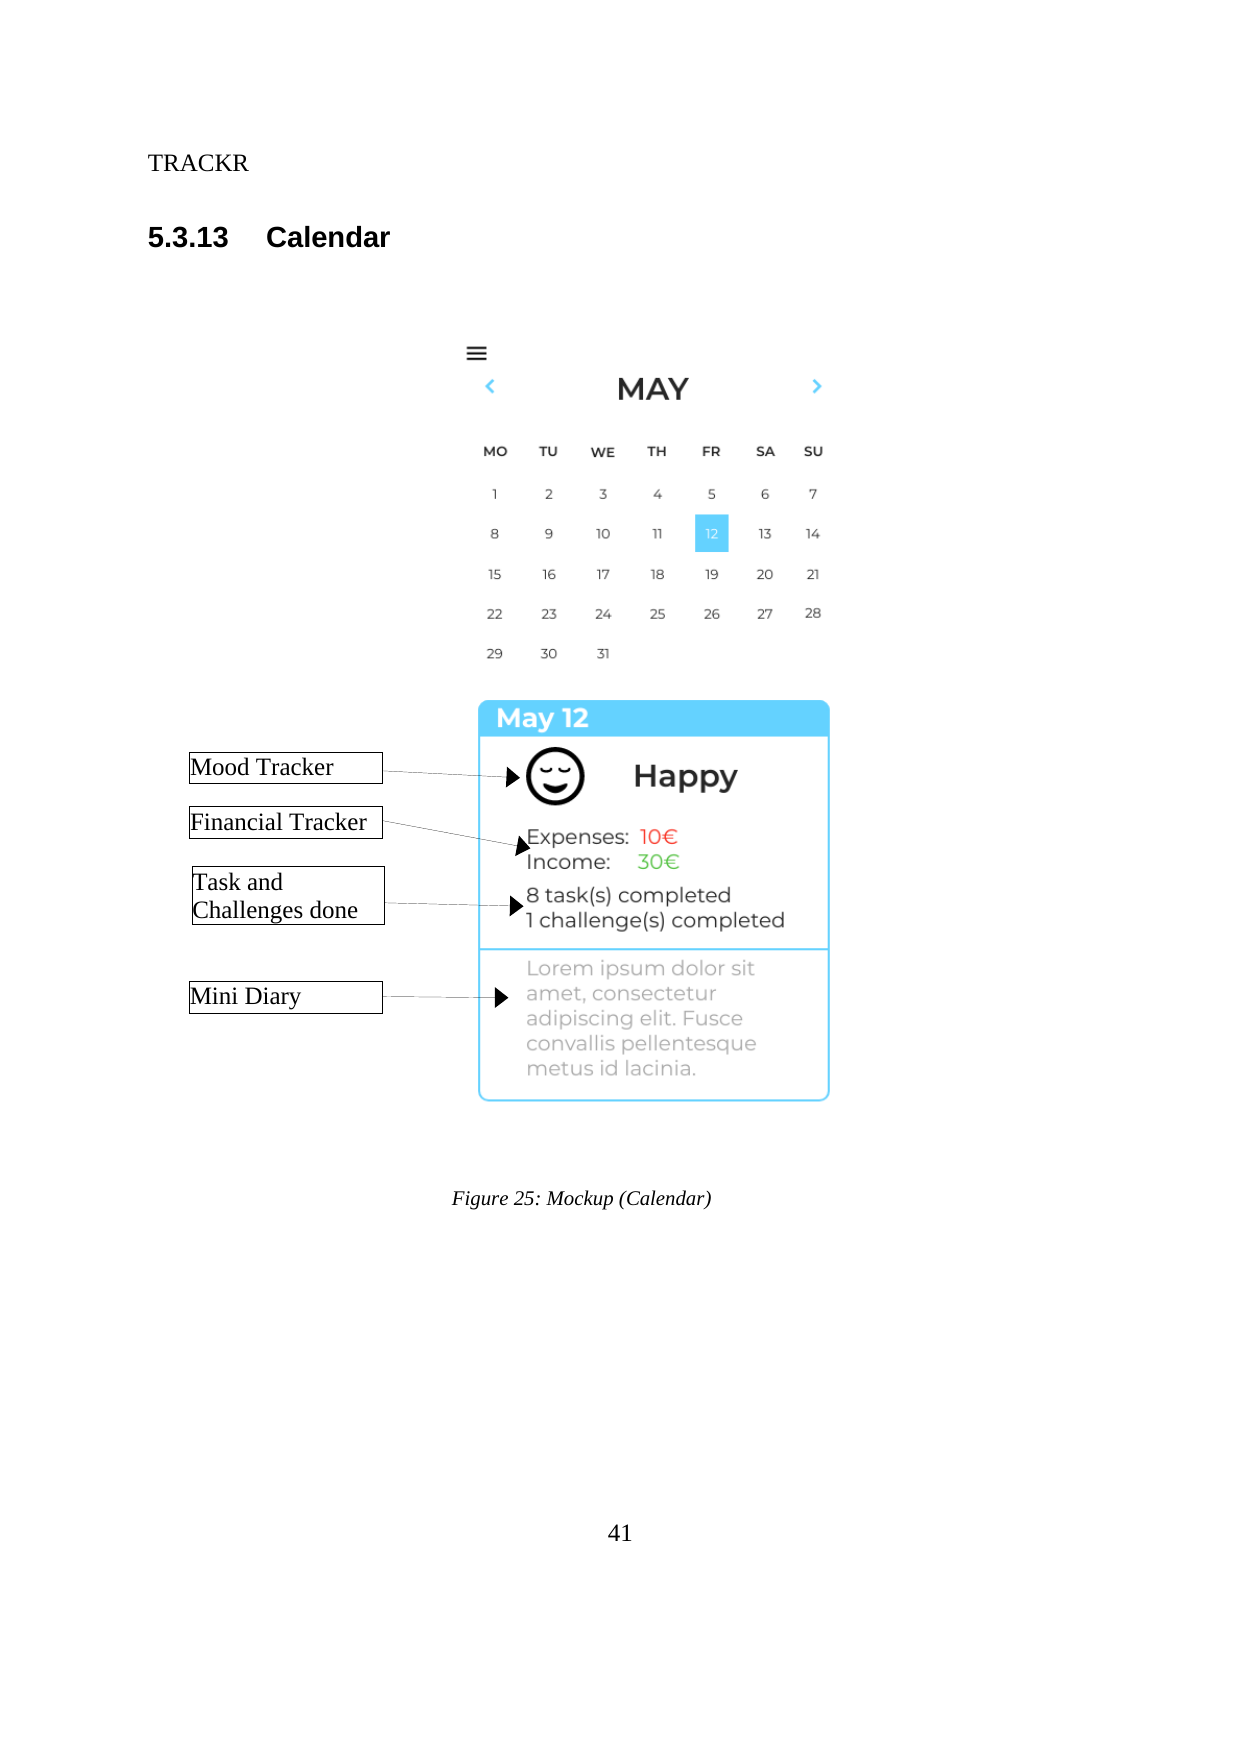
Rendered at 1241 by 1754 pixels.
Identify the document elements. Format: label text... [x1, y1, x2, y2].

text Figure 25: Mockup (Calendar) [452, 1187, 858, 1210]
subtitle [452, 295, 858, 307]
subtitle Calendar [148, 220, 1093, 254]
picture [451, 307, 858, 1187]
